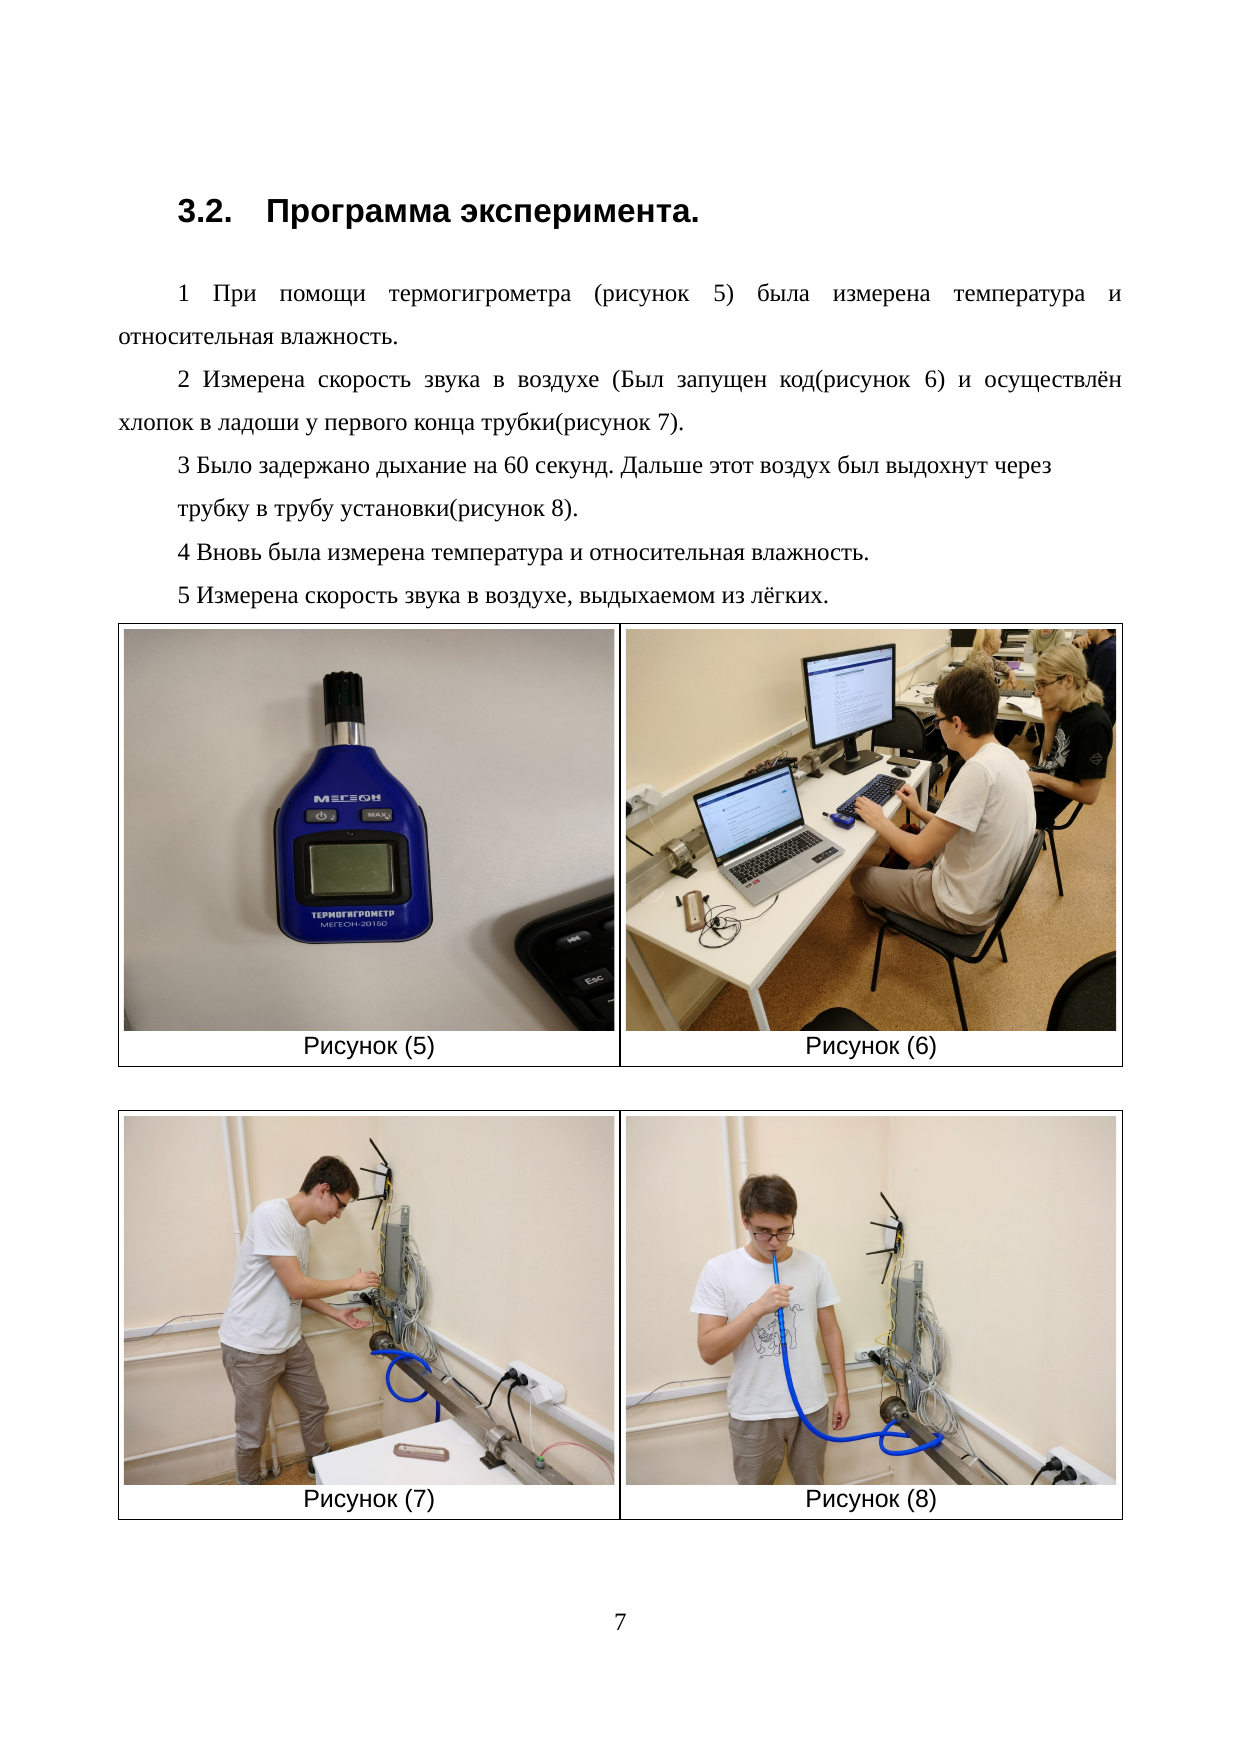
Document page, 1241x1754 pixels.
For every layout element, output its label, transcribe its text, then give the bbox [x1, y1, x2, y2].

picture [123, 629, 615, 1031]
picture [625, 1116, 1117, 1485]
text 3 Было задержано дыхание на 60 секунд. Дальше этот воздух был выдохнут через [118, 450, 1122, 479]
picture [123, 1116, 615, 1485]
subtitle Программа эксперимента. [118, 191, 1122, 229]
table_header Рисунок (7) [119, 1111, 619, 1519]
text 1 При помощи термогигрометра (рисунок 5) была измерена температура и относительная влажность. [118, 278, 1122, 350]
text 5 Измерена скорость звука в воздухе, выдыхаемом из лёгких. [118, 580, 1122, 608]
table_header Рисунок (8) [621, 1111, 1122, 1519]
text 4 Вновь была измерена температура и относительная влажность. [118, 537, 1122, 565]
table_header Рисунок (5) [119, 624, 619, 1066]
picture [625, 629, 1117, 1031]
text трубку в трубу установки(рисунок 8). [118, 493, 1122, 522]
text 2 Измерена скорость звука в воздухе (Был запущен код(рисунок 6) и осуществлён хлопок в ладоши у первого конца трубки(рисунок 7). [118, 364, 1122, 436]
table_header Рисунок (6) [621, 624, 1122, 1066]
